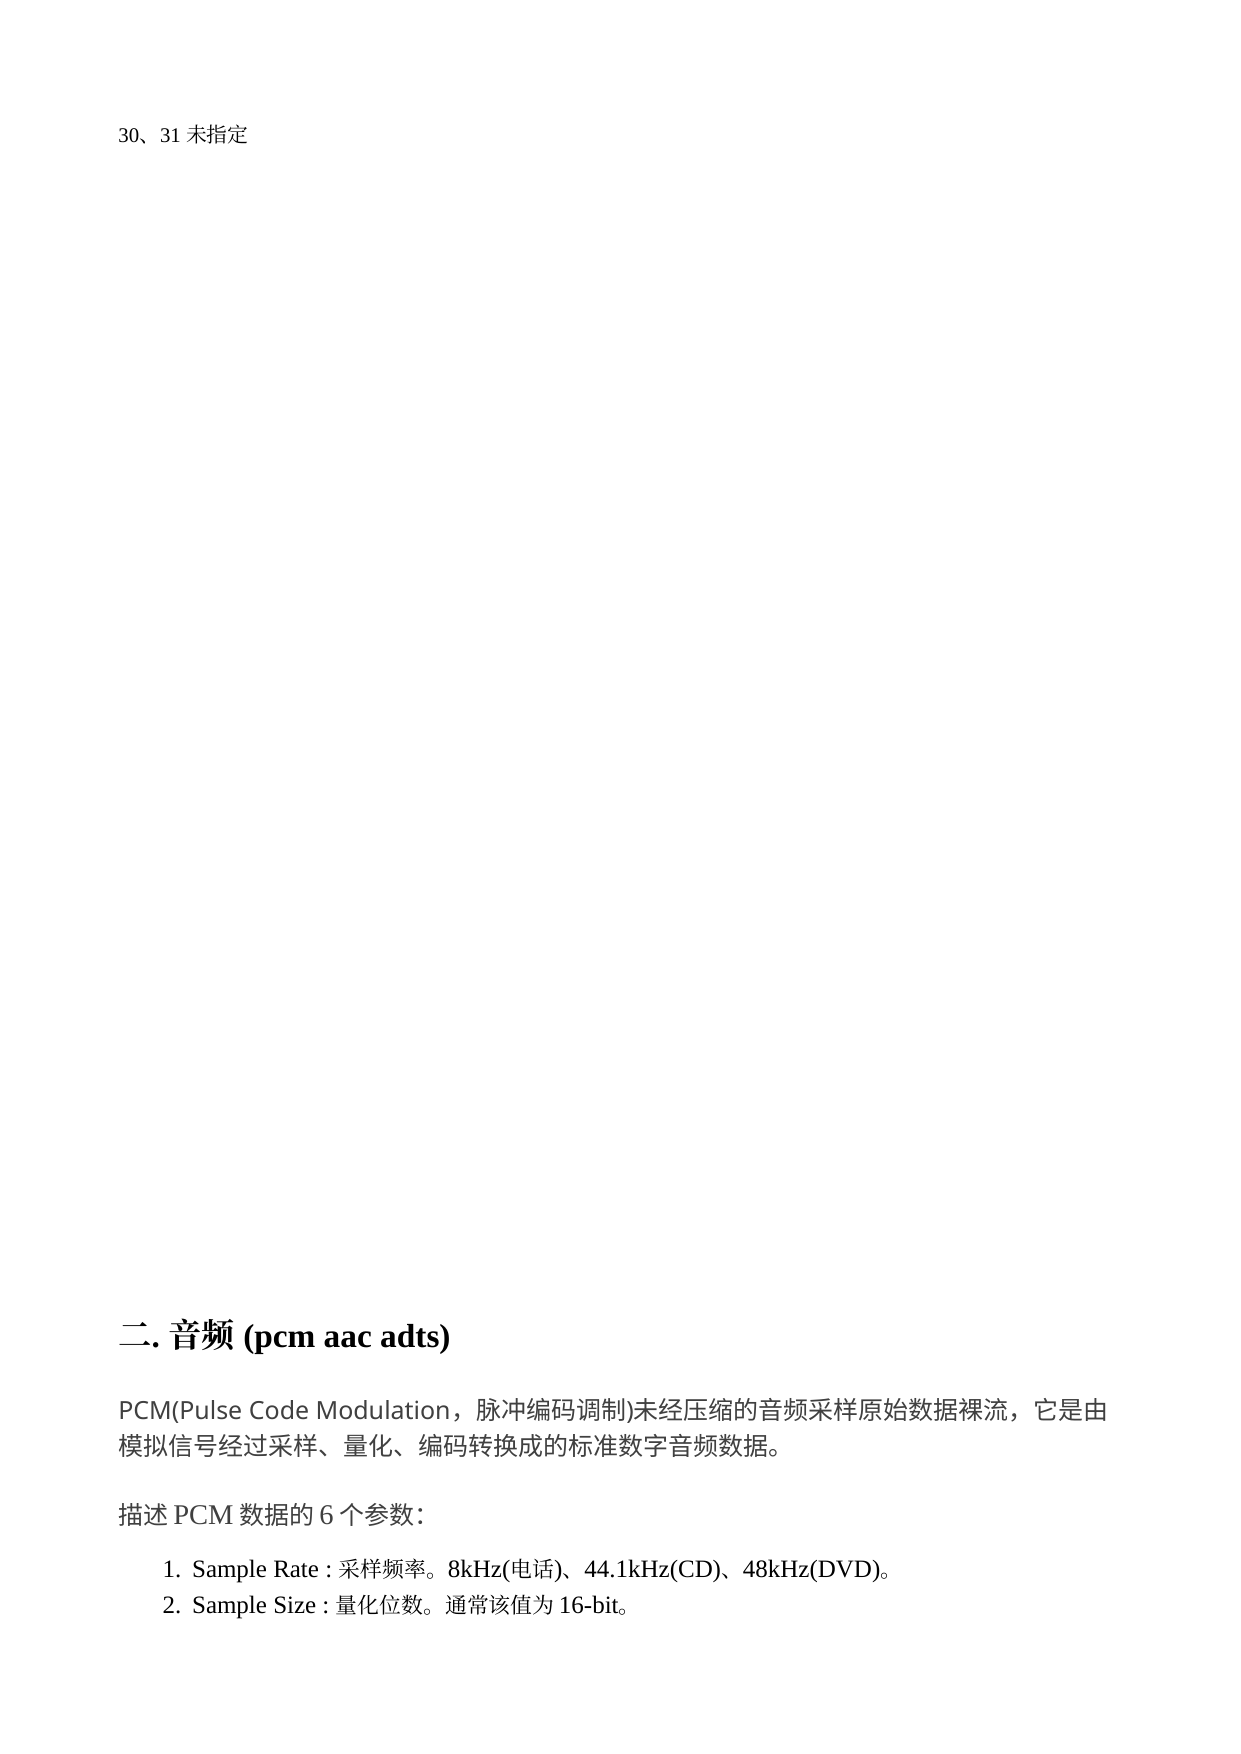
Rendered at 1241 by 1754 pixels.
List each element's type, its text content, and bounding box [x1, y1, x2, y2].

list Sample Size : 量化位数。通常该值为16-bit。 [162, 1588, 1122, 1620]
text 30、31 未指定 [118, 118, 1122, 148]
text 二. 音频 (pcm aac adts) [118, 1309, 1122, 1357]
list Sample Rate : 采样频率。8kHz(电话)、44.1kHz(CD)、48kHz(DVD)。 [162, 1552, 1122, 1583]
text 描述PCM数据的6个参数： [118, 1496, 1122, 1532]
text PCM(Pulse Code Modulation，脉冲编码调制)未经压缩的音频采样原始数据裸流，它是由模拟信号经过采样、量化、编码转换成的标准数字音频数据。 [118, 1390, 1122, 1463]
